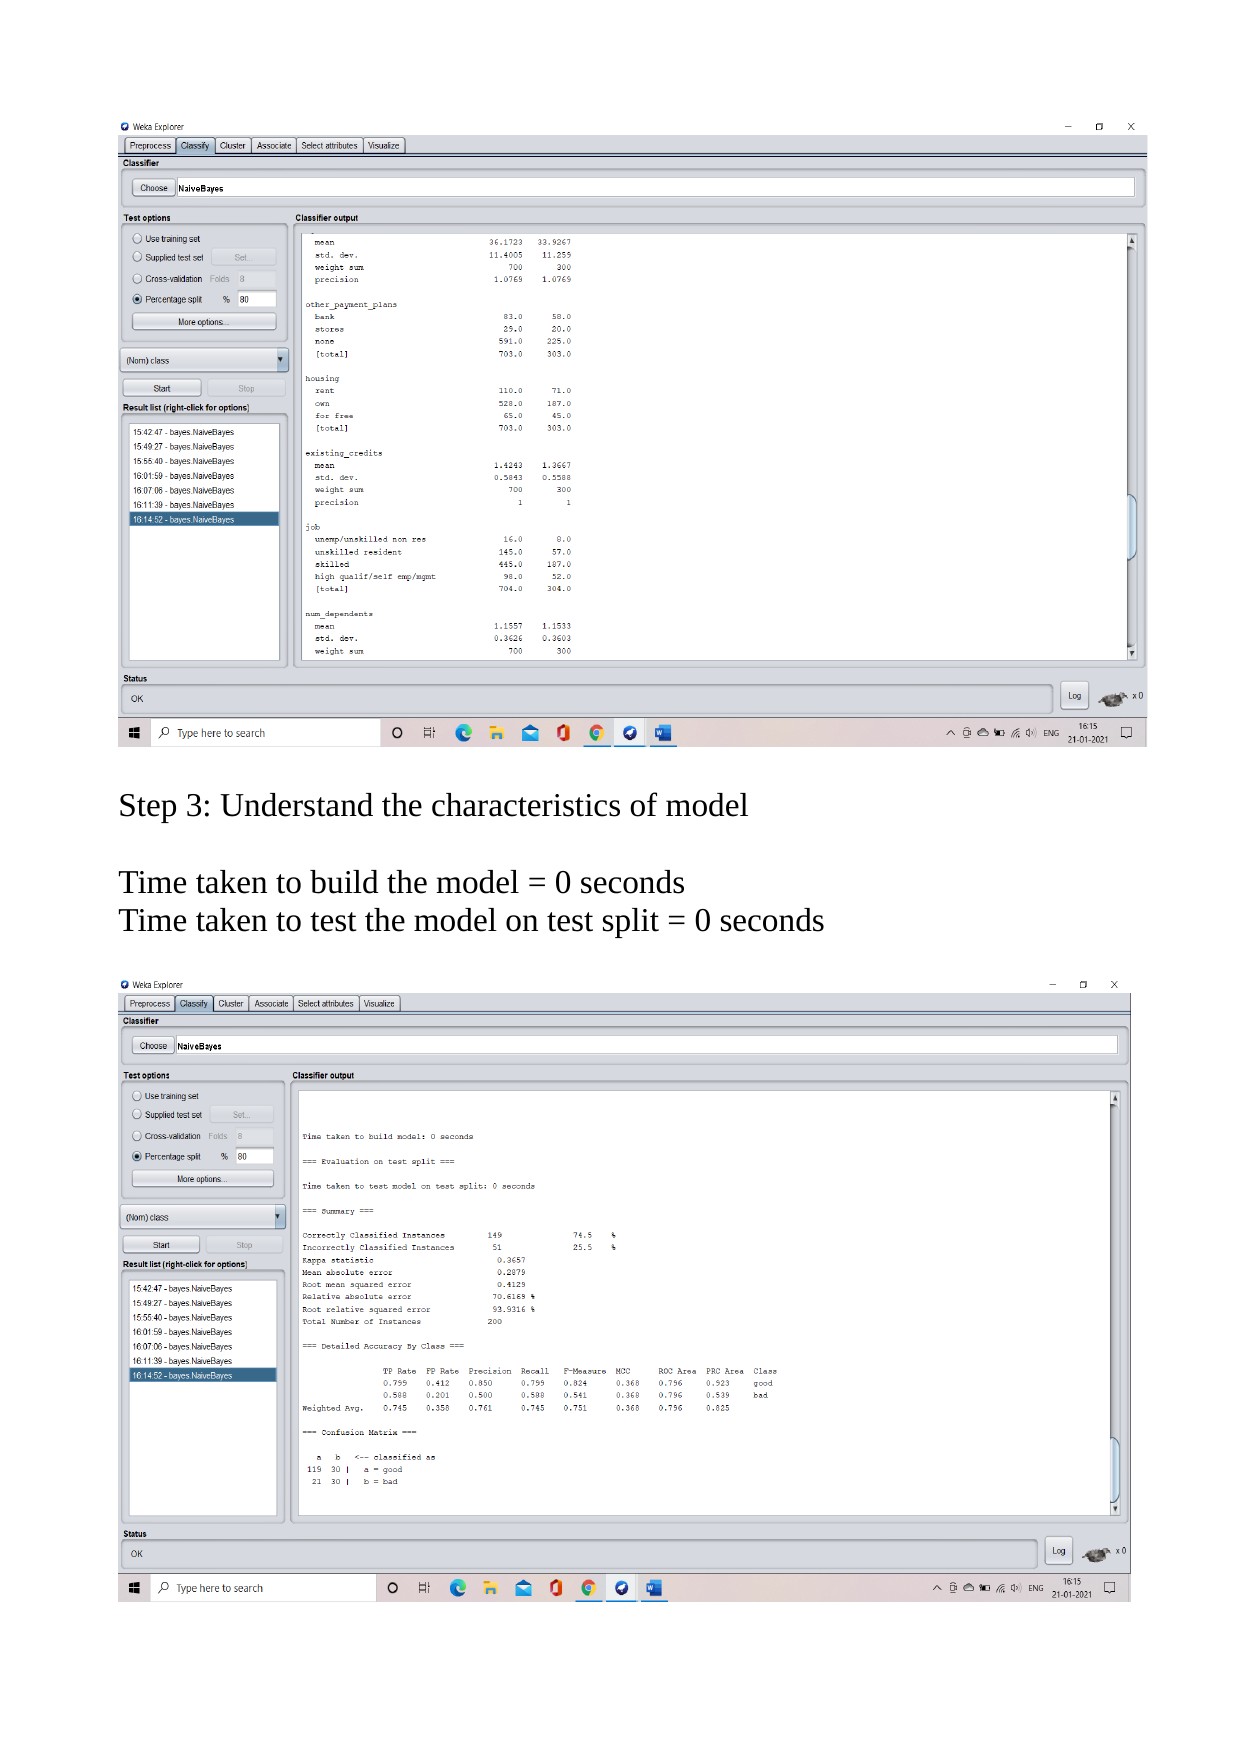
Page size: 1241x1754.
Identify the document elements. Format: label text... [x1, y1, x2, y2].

text Time taken to build the model = 0 seconds [118, 862, 1122, 900]
text Step 3: Understand the characteristics of model [118, 785, 1122, 824]
picture [118, 118, 1148, 747]
picture [118, 977, 1131, 1602]
text Time taken to test the model on test split = 0 seconds [118, 900, 1122, 939]
